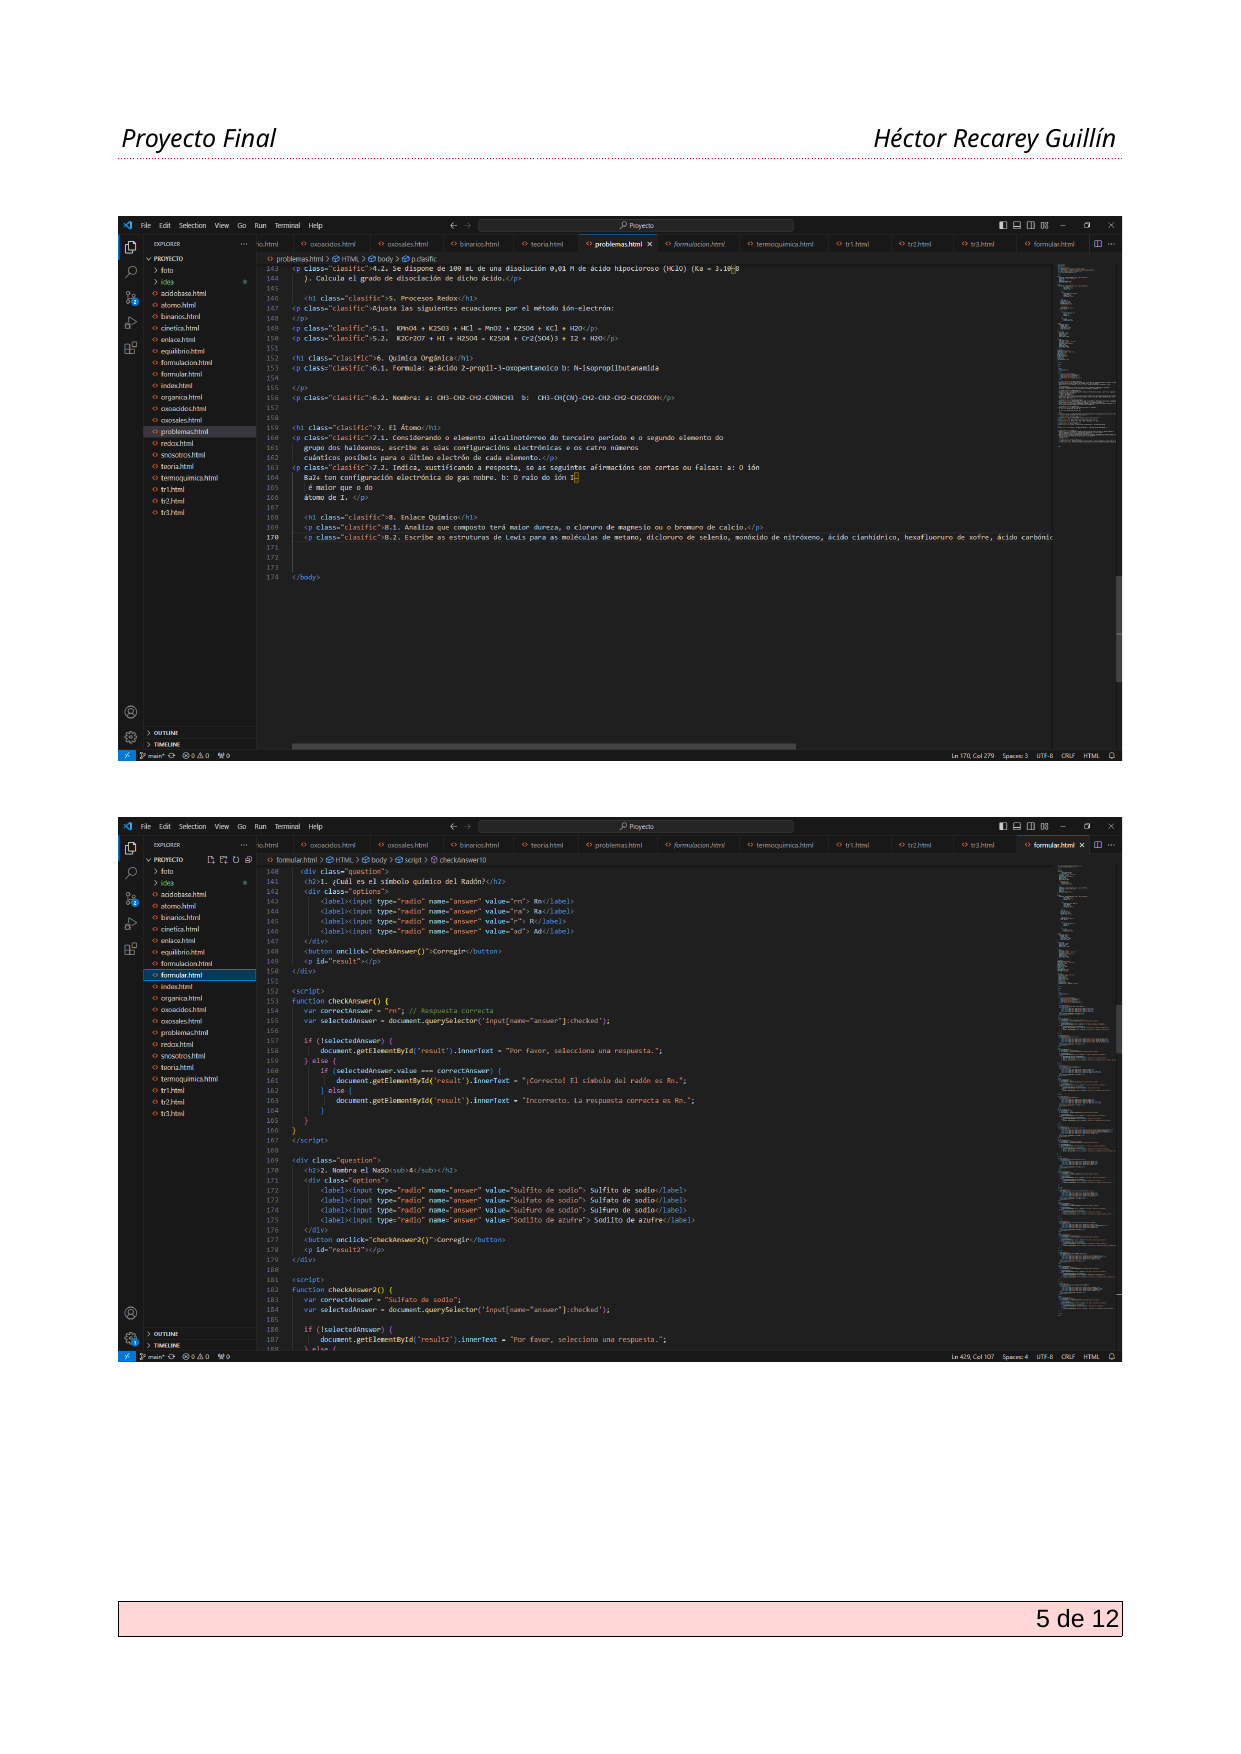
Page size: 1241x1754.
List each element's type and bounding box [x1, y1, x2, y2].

picture [118, 817, 1123, 1362]
picture [118, 216, 1123, 761]
